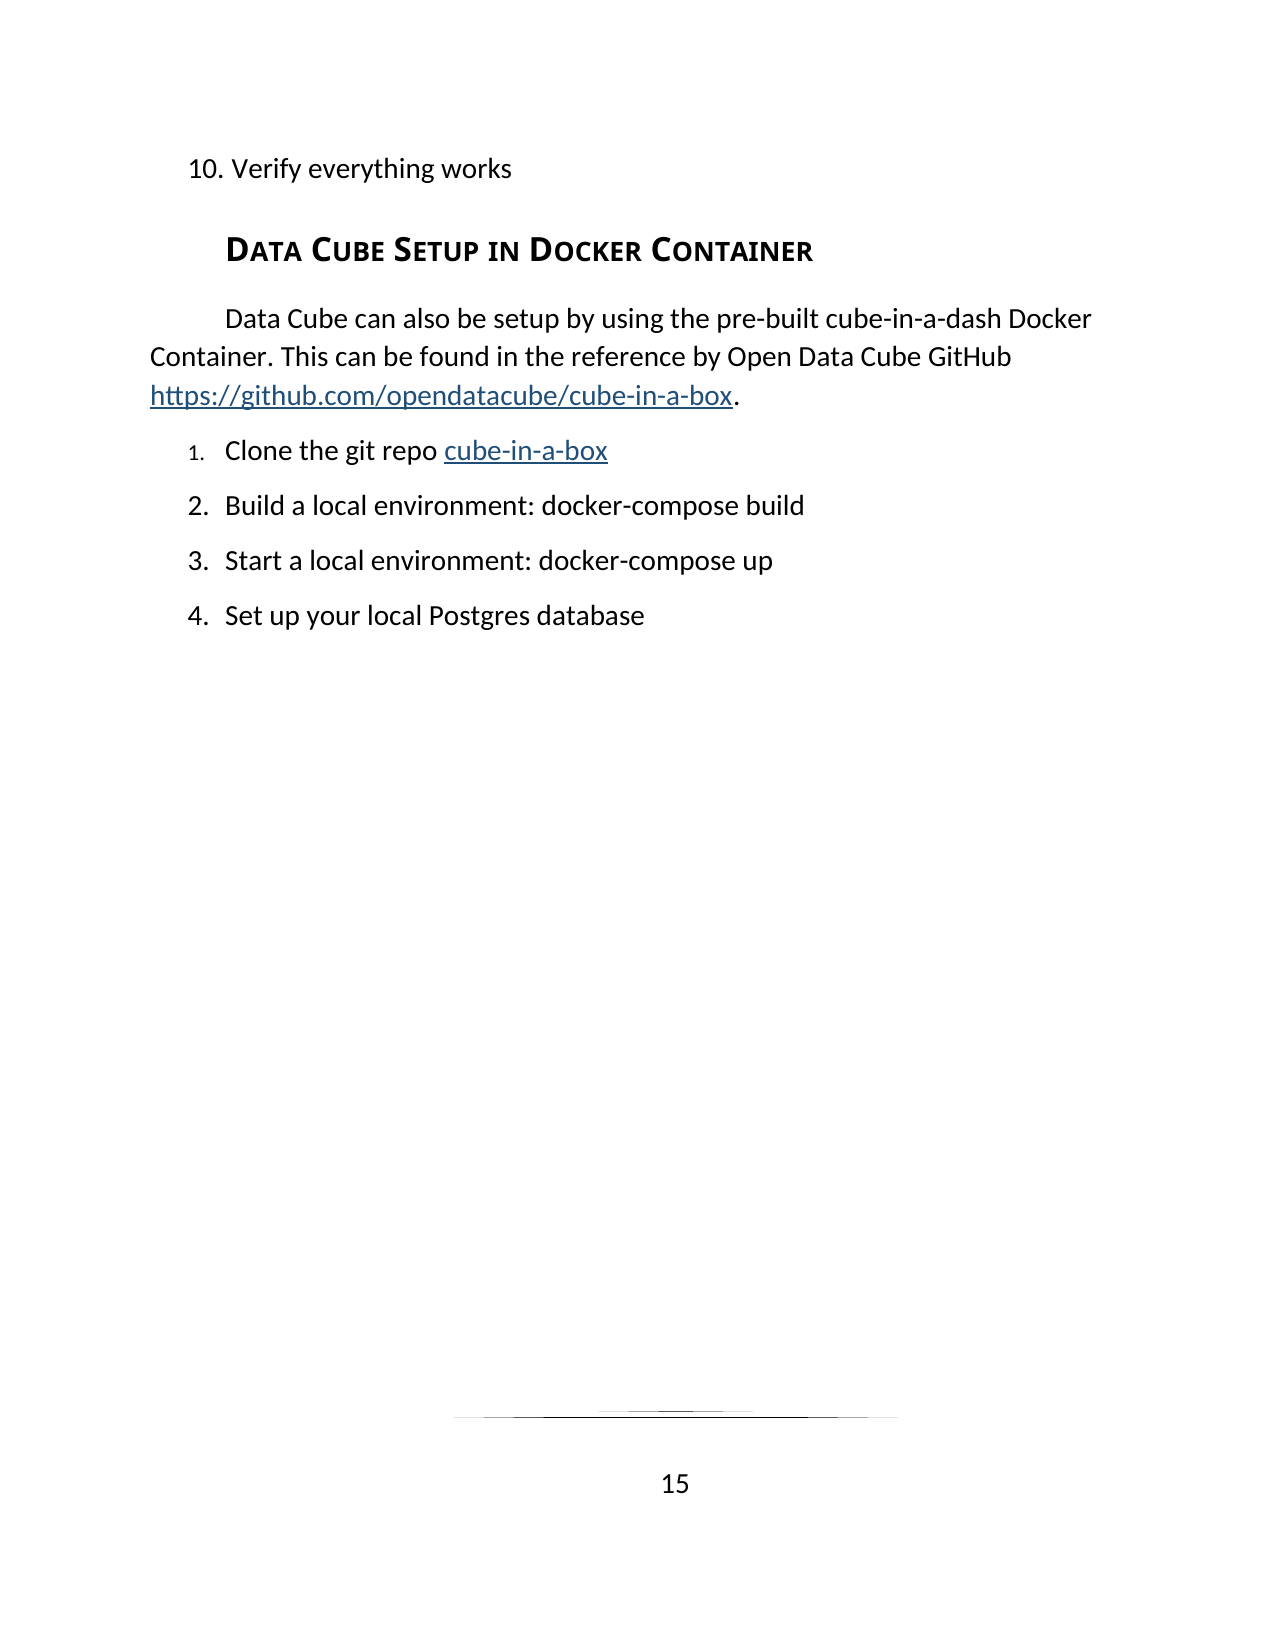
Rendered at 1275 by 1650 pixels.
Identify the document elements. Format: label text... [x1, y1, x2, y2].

list Verify everything works [187, 150, 1125, 186]
list Clone the git repo cube-in-a-box [187, 432, 1125, 467]
list Set up your local Postgres database [187, 597, 1125, 633]
list Build a local environment: docker-compose build [187, 487, 1125, 523]
list Start a local environment: docker-compose up [187, 542, 1125, 578]
subtitle Data Cube Setup in Docker Container [150, 226, 1125, 271]
text Data Cube can also be setup by using the pre-built cube-in-a-dash Docker Container. This can be found in the reference by Open Data Cube GitHub https://github.com/opendatacube/cube-in-a-box. [150, 300, 1125, 412]
